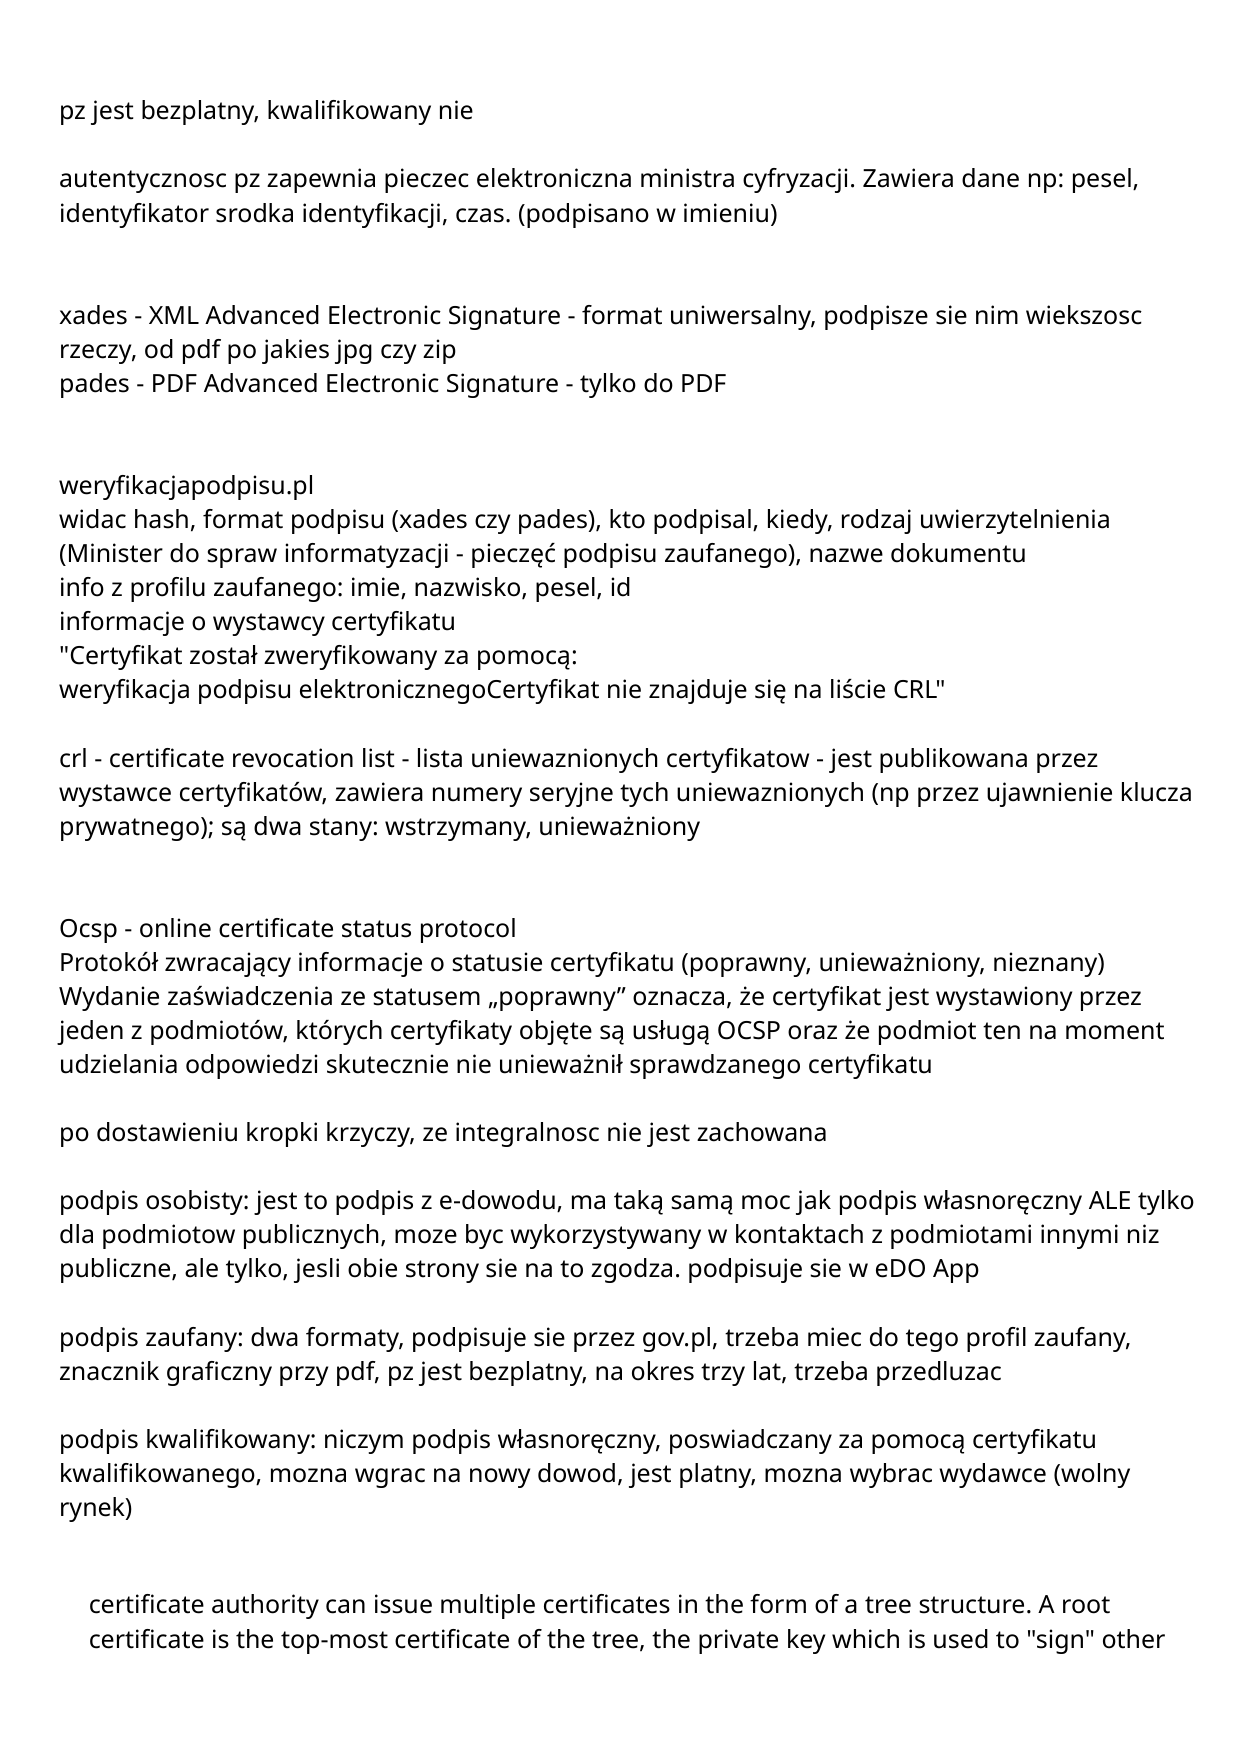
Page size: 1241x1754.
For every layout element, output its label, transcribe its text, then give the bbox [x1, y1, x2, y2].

text podpis osobisty: jest to podpis z e-dowodu, ma taką samą moc jak podpis własnoręczny ALE tylko dla podmiotow publicznych, moze byc wykorzystywany w kontaktach z podmiotami innymi niz publiczne, ale tylko, jesli obie strony sie na to zgodza. podpisuje sie w eDO App [59, 1183, 1211, 1285]
text pz jest bezplatny, kwalifikowany nie [59, 93, 1211, 127]
text certificate authority can issue multiple certificates in the form of a tree structure. A root certificate is the top-most certificate of the tree, the private key which is used to "sign" other [59, 1558, 1211, 1685]
text crl - certificate revocation list - lista uniewaznionych certyfikatow - jest publikowana przez wystawce certyfikatów, zawiera numery seryjne tych uniewaznionych (np przez ujawnienie klucza prywatnego); są dwa stany: wstrzymany, unieważniony [59, 740, 1211, 842]
text Ocsp - online certificate status protocol [59, 911, 1211, 944]
text Wydanie zaświadczenia ze statusem „poprawny” oznacza, że certyfikat jest wystawiony przez jeden z podmiotów, których certyfikaty objęte są usługą OCSP oraz że podmiot ten na moment udzielania odpowiedzi skutecznie nie unieważnił sprawdzanego certyfikatu [59, 979, 1211, 1081]
text Protokół zwracający informacje o statusie certyfikatu (poprawny, unieważniony, nieznany) [59, 944, 1211, 979]
text informacje o wystawcy certyfikatu [59, 604, 1211, 638]
text podpis zaufany: dwa formaty, podpisuje sie przez gov.pl, trzeba miec do tego profil zaufany, znacznik graficzny przy pdf, pz jest bezplatny, na okres trzy lat, trzeba przedluzac [59, 1319, 1211, 1387]
text podpis kwalifikowany: niczym podpis własnoręczny, poswiadczany za pomocą certyfikatu kwalifikowanego, mozna wgrac na nowy dowod, jest platny, mozna wybrac wydawce (wolny rynek) [59, 1421, 1211, 1524]
text pades - PDF Advanced Electronic Signature - tylko do PDF [59, 366, 1211, 399]
text weryfikacjapodpisu.pl [59, 468, 1211, 502]
text "Certyfikat został zweryfikowany za pomocą: [59, 638, 1211, 672]
text po dostawieniu kropki krzyczy, ze integralnosc nie jest zachowana [59, 1115, 1211, 1149]
text weryfikacja podpisu elektronicznegoCertyfikat nie znajduje się na liście CRL" [59, 672, 1211, 706]
text info z profilu zaufanego: imie, nazwisko, pesel, id [59, 570, 1211, 604]
text widac hash, format podpisu (xades czy pades), kto podpisal, kiedy, rodzaj uwierzytelnienia (Minister do spraw informatyzacji - pieczęć podpisu zaufanego), nazwe dokumentu [59, 502, 1211, 570]
text xades - XML Advanced Electronic Signature - format uniwersalny, podpisze sie nim wiekszosc rzeczy, od pdf po jakies jpg czy zip [59, 297, 1211, 366]
text autentycznosc pz zapewnia pieczec elektroniczna ministra cyfryzacji. Zawiera dane np: pesel, identyfikator srodka identyfikacji, czas. (podpisano w imieniu) [59, 161, 1211, 229]
